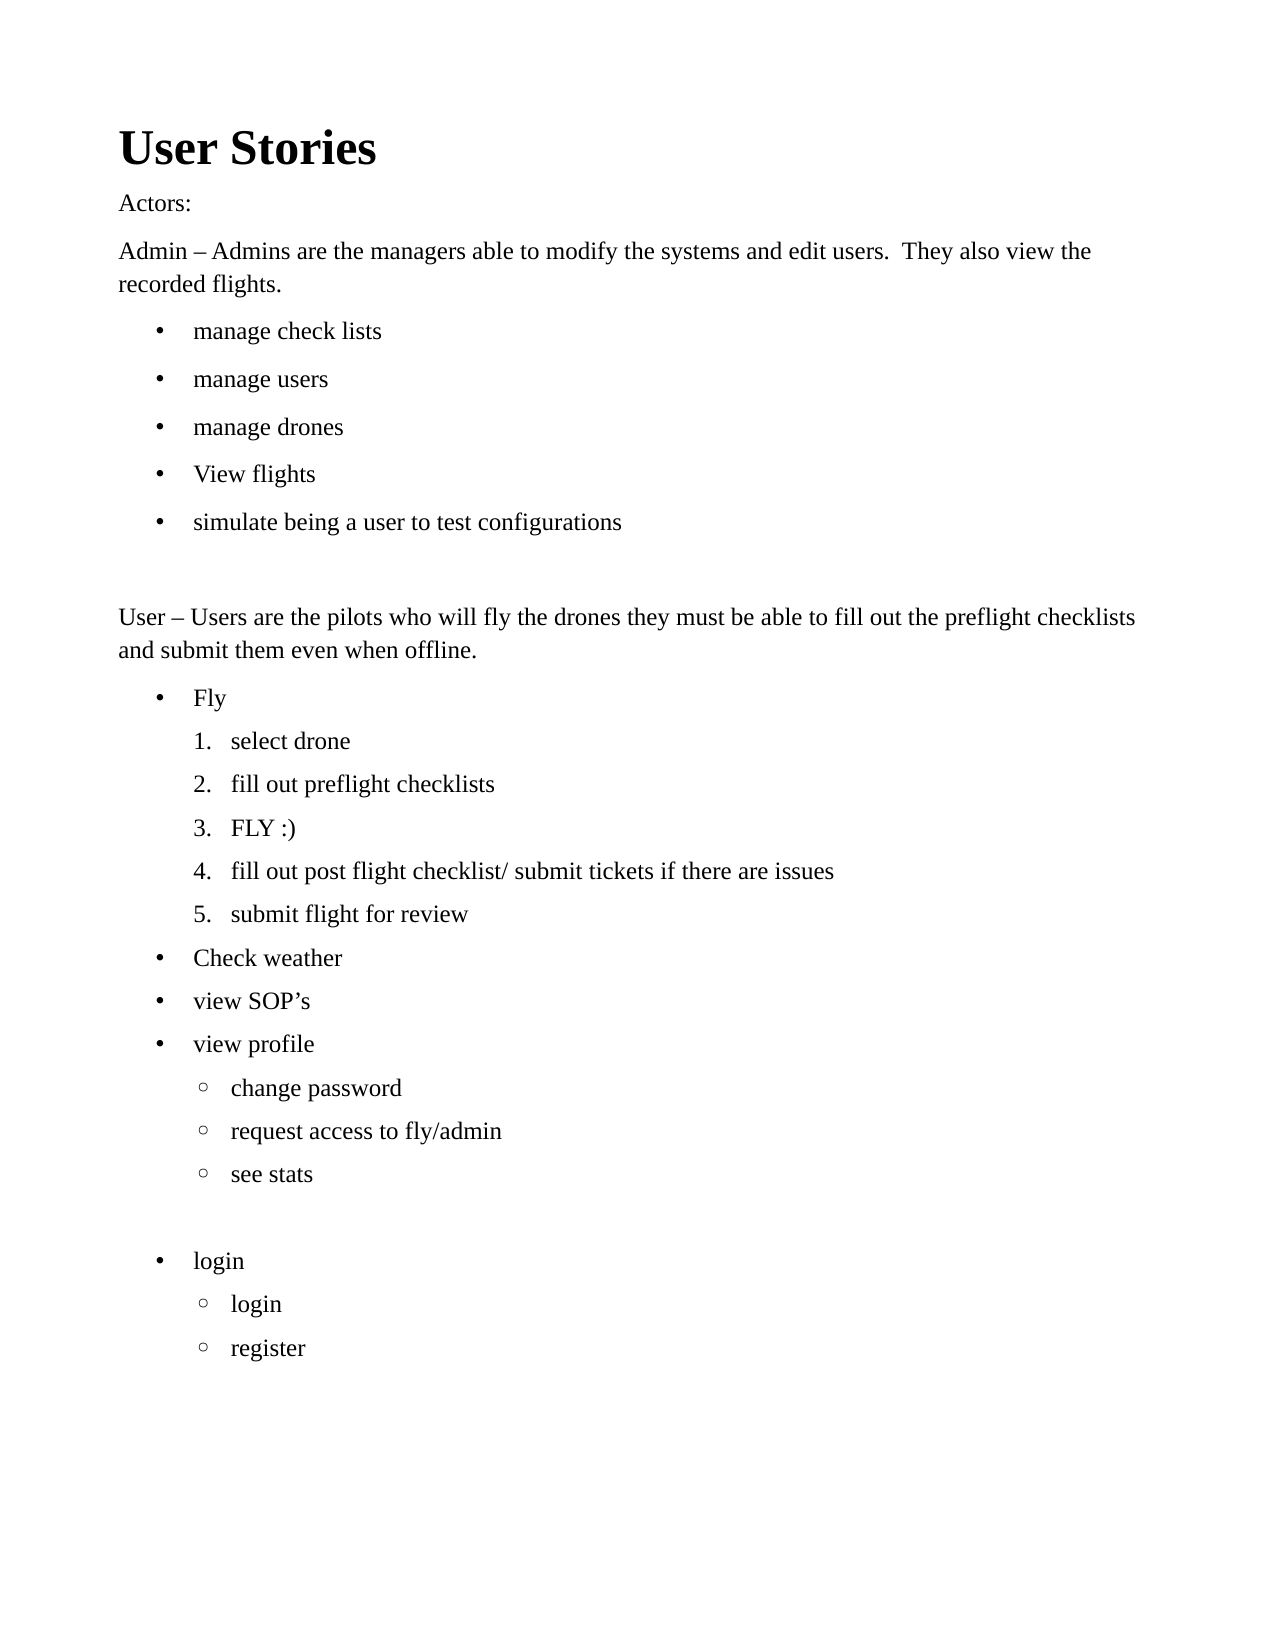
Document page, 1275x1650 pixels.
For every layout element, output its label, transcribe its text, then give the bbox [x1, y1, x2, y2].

list login [193, 1289, 1157, 1318]
list fill out post flight checklist/ submit tickets if there are issues [193, 856, 1157, 885]
list register [193, 1333, 1157, 1361]
list manage check lists [156, 316, 1157, 345]
list simulate being a user to test configurations [156, 507, 1157, 536]
list fill out preflight checklists [193, 769, 1157, 798]
text User – Users are the pilots who will fly the drones they must be able to fill out the preflight checklists and submit them even when offline. [118, 602, 1157, 664]
list Check weather [156, 943, 1157, 971]
list View flights [156, 459, 1157, 488]
list view profile [156, 1029, 1157, 1058]
list submit flight for review [193, 899, 1157, 928]
list login [156, 1246, 1157, 1275]
list change password [193, 1073, 1157, 1101]
list select drone [193, 726, 1157, 755]
subtitle User Stories [118, 118, 1157, 176]
text Admin – Admins are the managers able to modify the systems and edit users. They also view the recorded flights. [118, 236, 1157, 297]
list FLY :) [193, 813, 1157, 841]
text Actors: [118, 188, 1157, 217]
list view SOP’s [156, 986, 1157, 1015]
list see stats [193, 1159, 1157, 1188]
list manage drones [156, 412, 1157, 440]
list manage users [156, 364, 1157, 393]
list request access to fly/admin [193, 1116, 1157, 1145]
list Fly [156, 683, 1157, 711]
